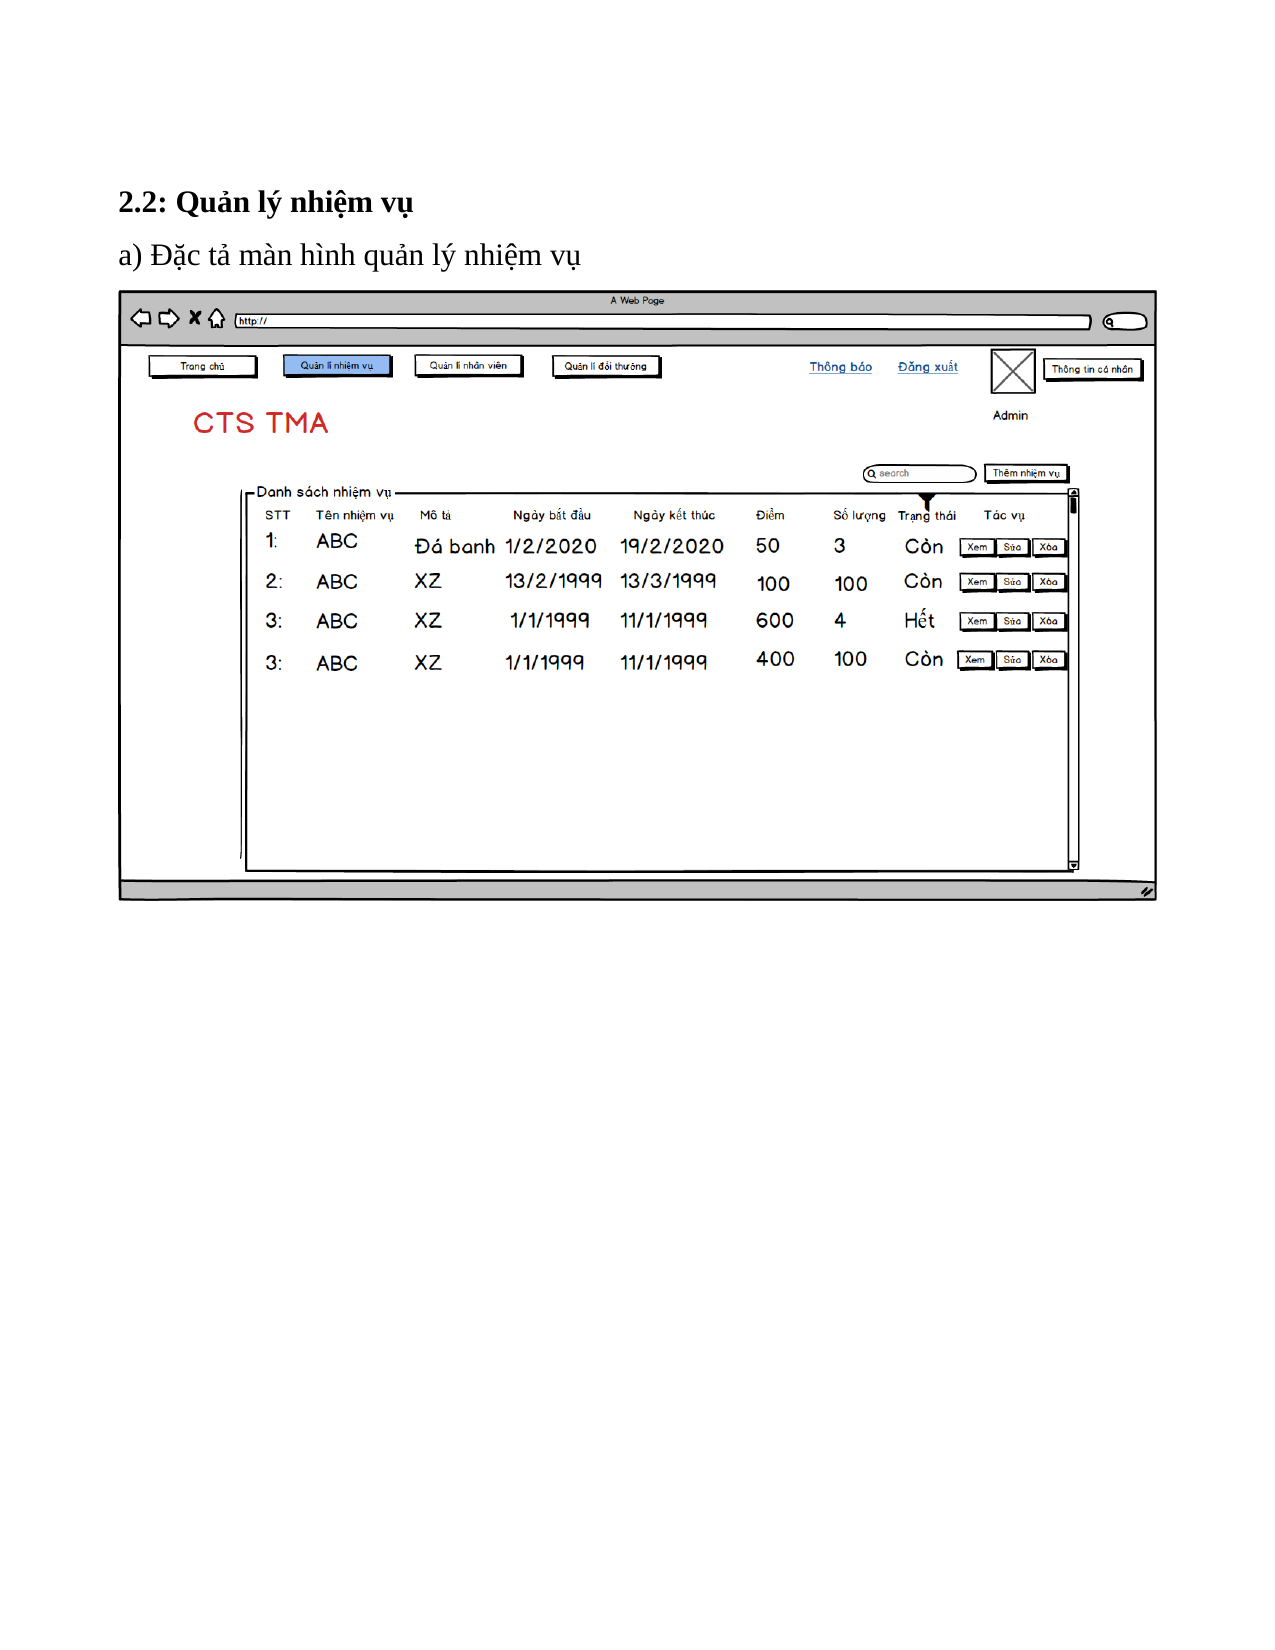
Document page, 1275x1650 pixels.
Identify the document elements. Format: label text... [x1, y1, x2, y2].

text a) Đặc tả màn hình quản lý nhiệm vụ [118, 237, 1157, 273]
picture [118, 290, 1157, 901]
text 2.2: Quản lý nhiệm vụ [118, 183, 1157, 219]
